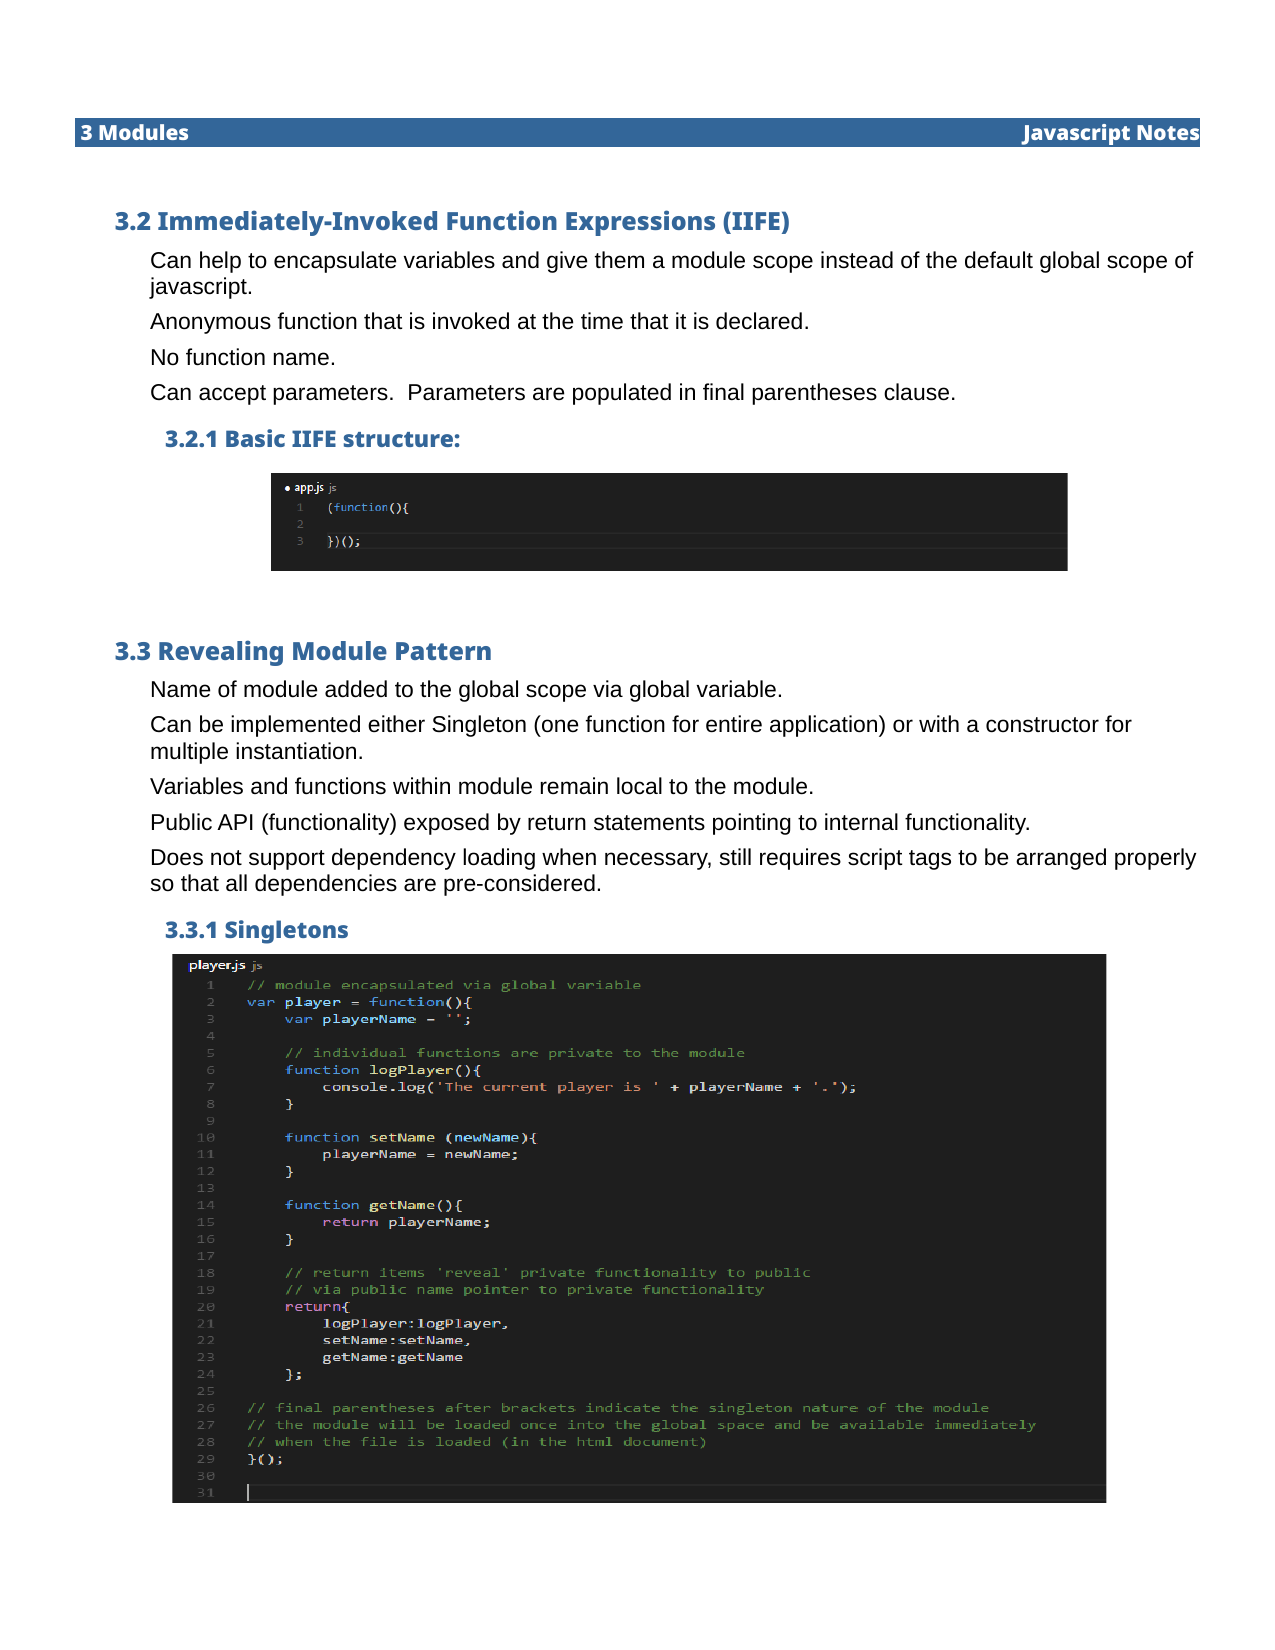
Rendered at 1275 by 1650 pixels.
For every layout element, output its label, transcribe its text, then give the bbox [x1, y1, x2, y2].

subtitle Basic IIFE structure: [75, 423, 1200, 454]
subtitle Immediately-Invoked Function Expressions (IIFE) [75, 203, 1200, 238]
picture [172, 954, 1107, 1503]
picture [271, 473, 1068, 485]
list Anonymous function that is invoked at the time that it is declared. [112, 308, 1200, 334]
list Does not support dependency loading when necessary, still requires script tags to be arranged properly so that all dependencies are pre-considered. [112, 844, 1200, 896]
subtitle Singletons [75, 914, 1200, 946]
subtitle Revealing Module Pattern [75, 633, 1200, 667]
list Can accept parameters. Parameters are populated in final parentheses clause. [112, 379, 1200, 405]
list Can help to encapsulate variables and give them a module scope instead of the default global scope of javascript. [112, 247, 1200, 299]
list Can be implemented either Singleton (one function for entire application) or with a constructor for multiple instantiation. [112, 711, 1200, 764]
list No function name. [112, 343, 1200, 370]
list Public API (functionality) exposed by return statements pointing to internal functionality. [112, 808, 1200, 835]
list Name of module added to the global scope via global variable. [112, 676, 1200, 702]
list Variables and functions within module remain local to the module. [112, 773, 1200, 799]
